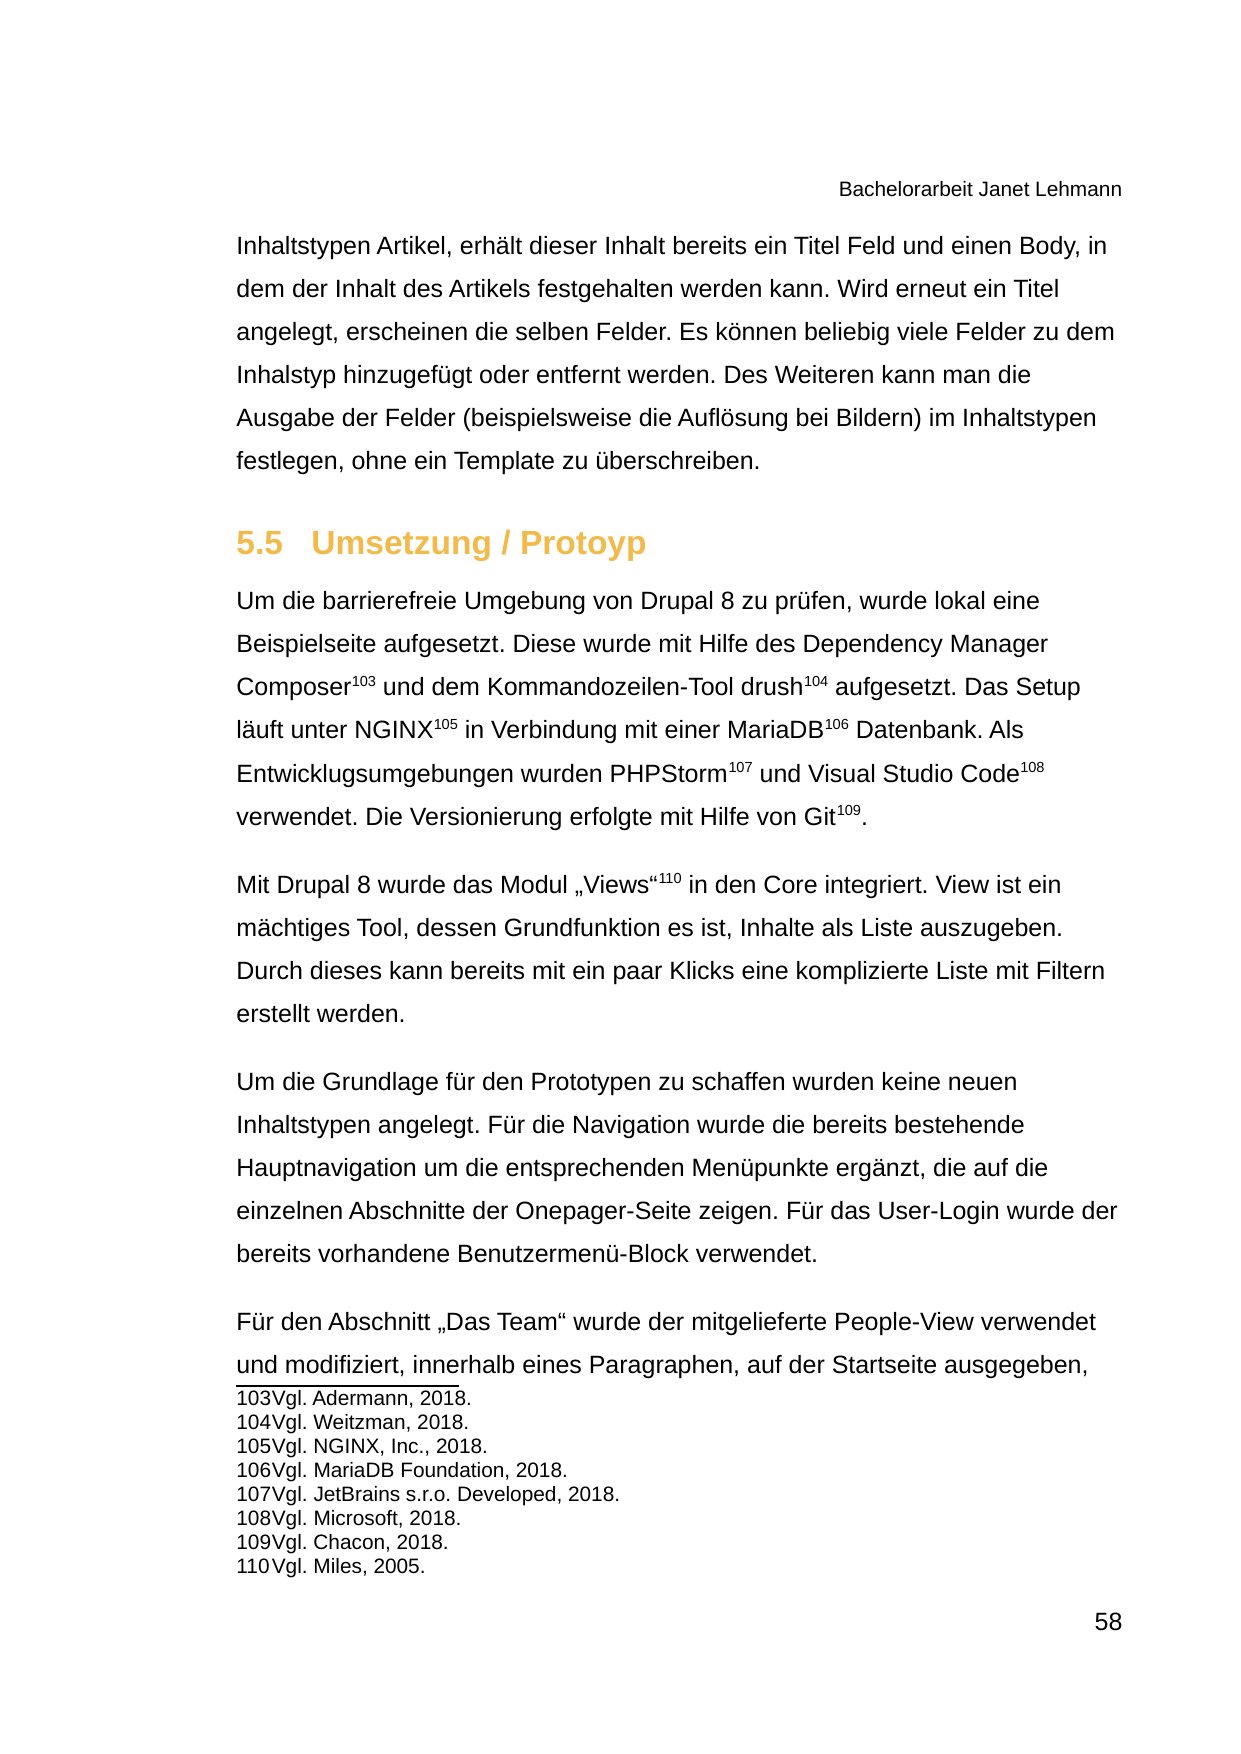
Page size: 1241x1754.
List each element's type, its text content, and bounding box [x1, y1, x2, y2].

text Vgl. JetBrains s.r.o. Developed, 2018. [236, 1482, 1122, 1506]
text Vgl. Weitzman, 2018. [236, 1410, 1122, 1434]
text Um die Grundlage für den Prototypen zu schaffen wurden keine neuen Inhaltstypen angelegt. Für die Navigation wurde die bereits bestehende Hauptnavigation um die entsprechenden Menüpunkte ergänzt, die auf die einzelnen Abschnitte der Onepager-Seite zeigen. Für das User-Login wurde der bereits vorhandene Benutzermenü-Block verwendet. [236, 1067, 1122, 1268]
text Vgl. Chacon, 2018. [236, 1530, 1122, 1554]
text Inhaltstypen Artikel, erhält dieser Inhalt bereits ein Titel Feld und einen Body, in dem der Inhalt des Artikels festgehalten werden kann. Wird erneut ein Titel angelegt, erscheinen die selben Felder. Es können beliebig viele Felder zu dem Inhalstyp hinzugefügt oder entfernt werden. Des Weiteren kann man die Ausgabe der Felder (beispielsweise die Auflösung bei Bildern) im Inhaltstypen festlegen, ohne ein Template zu überschreiben. [236, 231, 1122, 475]
text Für den Abschnitt „Das Team“ wurde der mitgelieferte People-View verwendet und modifiziert, innerhalb eines Paragraphen, auf der Startseite ausgegeben, [236, 1307, 1122, 1379]
text Vgl. Miles, 2005. [236, 1554, 1122, 1578]
text Um die barrierefreie Umgebung von Drupal 8 zu prüfen, wurde lokal eine Beispielseite aufgesetzt. Diese wurde mit Hilfe des Dependency Manager Composer und dem Kommandozeilen-Tool drush aufgesetzt. Das Setup läuft unter NGINX in Verbindung mit einer MariaDB Datenbank. Als Entwicklugsumgebungen wurden PHPStorm und Visual Studio Code verwendet. Die Versionierung erfolgte mit Hilfe von Git. [236, 586, 1122, 831]
subtitle Umsetzung / Protoyp [236, 523, 1122, 561]
text Mit Drupal 8 wurde das Modul „Views“ in den Core integriert. View ist ein mächtiges Tool, dessen Grundfunktion es ist, Inhalte als Liste auszugeben. Durch dieses kann bereits mit ein paar Klicks eine komplizierte Liste mit Filtern erstellt werden. [236, 870, 1122, 1028]
text Vgl. Microsoft, 2018. [236, 1506, 1122, 1530]
text Vgl. Adermann, 2018. [236, 1386, 1122, 1410]
text Vgl. MariaDB Foundation, 2018. [236, 1458, 1122, 1482]
text Vgl. NGINX, Inc., 2018. [236, 1434, 1122, 1458]
